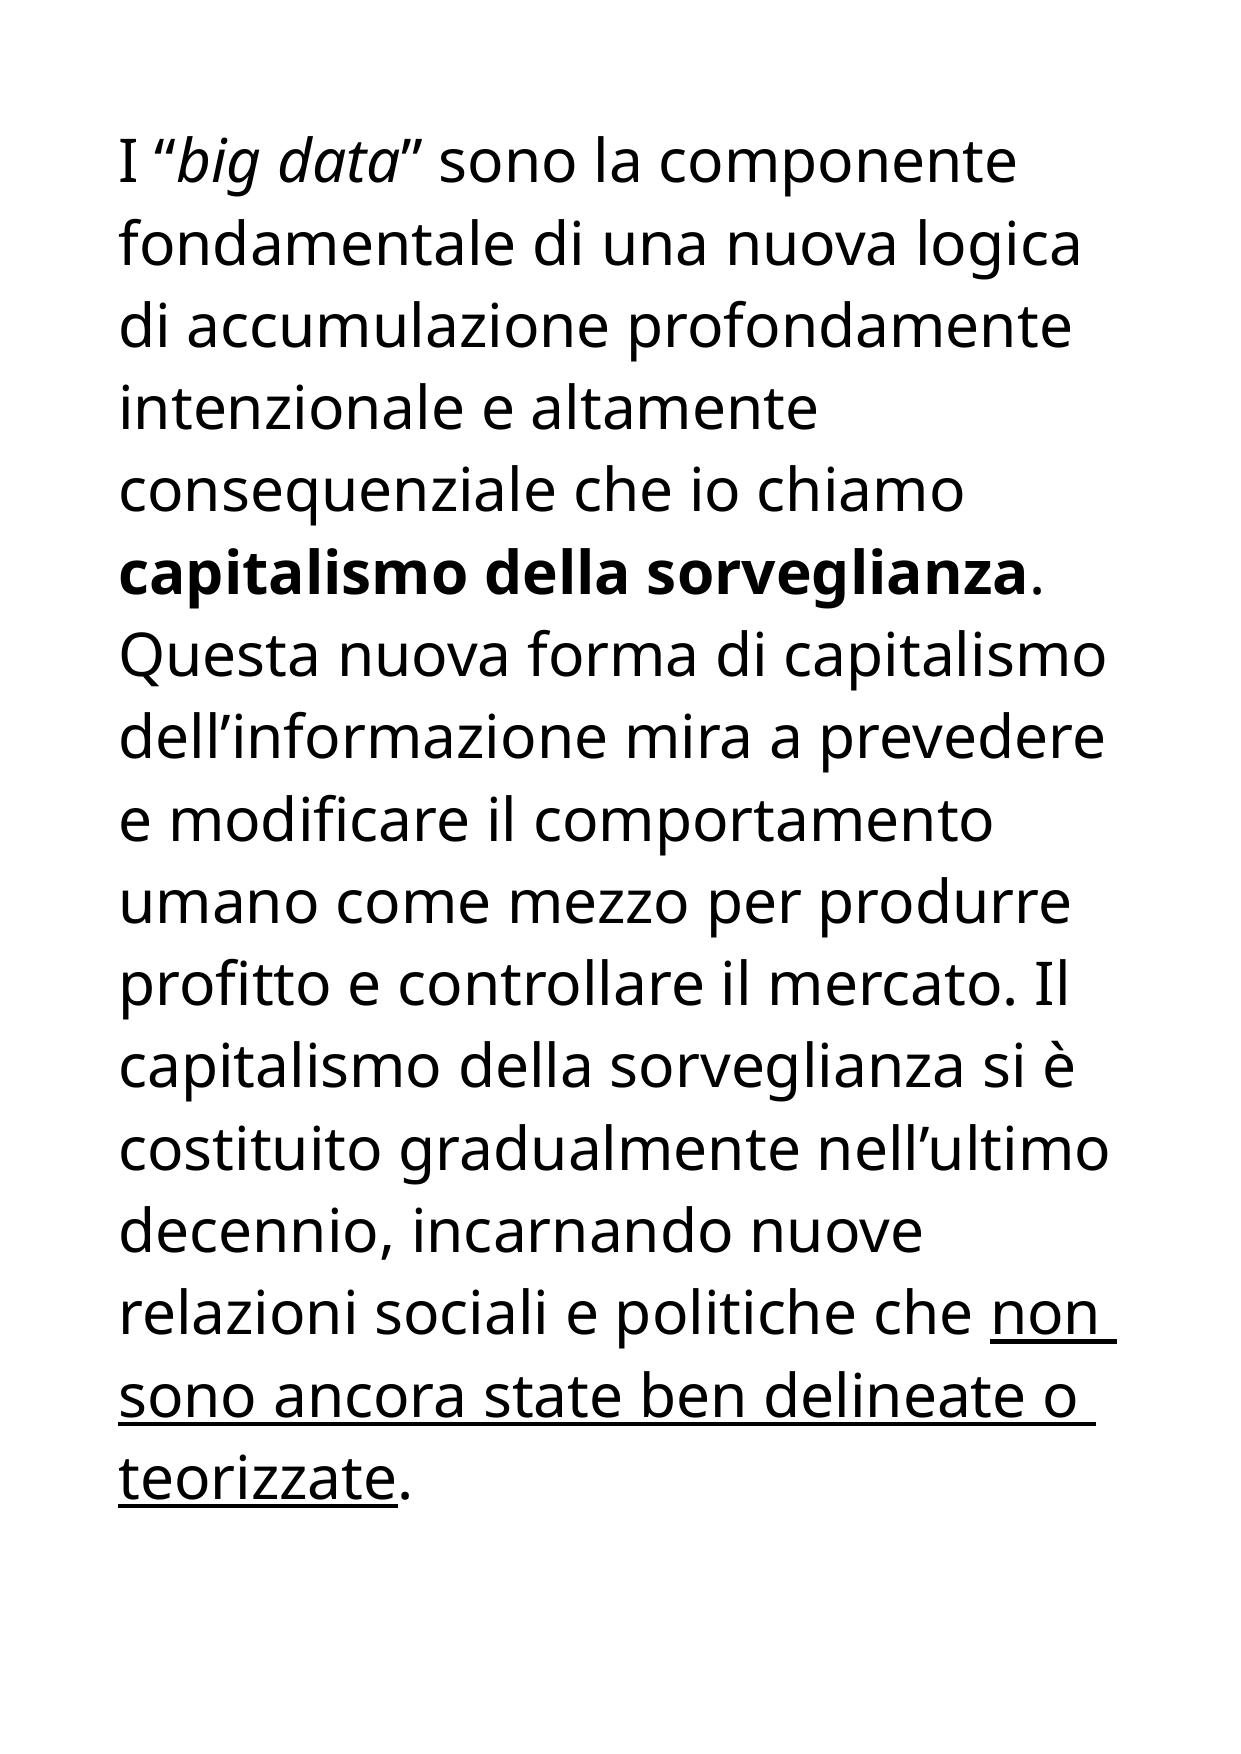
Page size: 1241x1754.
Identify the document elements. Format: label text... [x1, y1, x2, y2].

text I “big data” sono la componente fondamentale di una nuova logica di accumulazione profondamente intenzionale e altamente consequenziale che io chiamo capitalismo della sorveglianza. Questa nuova forma di capitalismo dell’informazione mira a prevedere e modificare il comportamento umano come mezzo per produrre profitto e controllare il mercato. Il capitalismo della sorveglianza si è costituito gradualmente nell’ultimo decennio, incarnando nuove relazioni sociali e politiche che non sono ancora state ben delineate o teorizzate. [118, 118, 1122, 1517]
